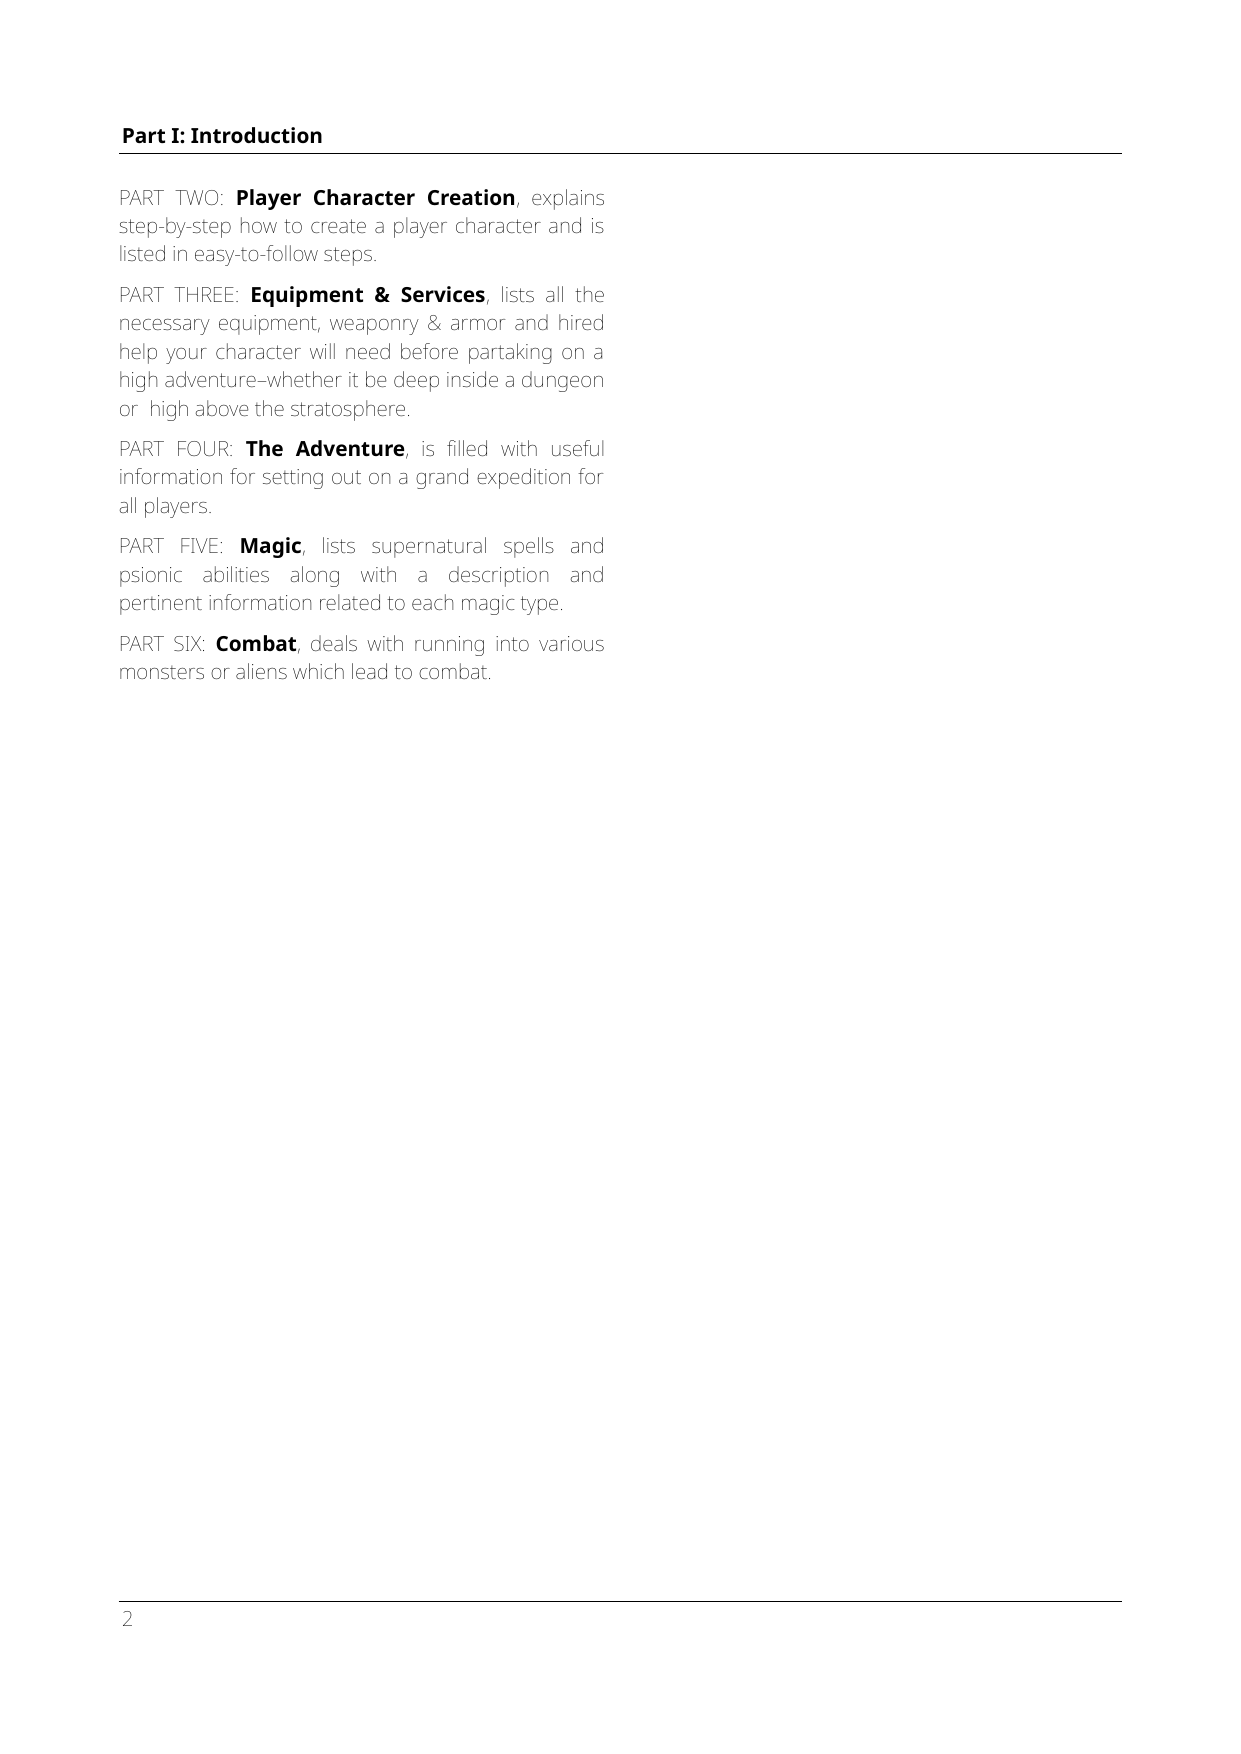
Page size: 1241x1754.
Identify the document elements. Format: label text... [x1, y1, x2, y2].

text PART SIX: Combat, deals with running into various monsters or aliens which lead to combat. [118, 629, 605, 686]
text PART THREE: Equipment & Services, lists all the necessary equipment, weaponry & armor and hired help your character will need before partaking on a high adventure–whether it be deep inside a dungeon or high above the stratosphere. [118, 280, 605, 422]
text PART FIVE: Magic, lists supernatural spells and psionic abilities along with a description and pertinent information related to each magic type. [118, 531, 605, 617]
text PART FOUR: The Adventure, is filled with useful information for setting out on a grand expedition for all players. [118, 434, 605, 519]
text PART TWO: Player Character Creation, explains step-by-step how to create a player character and is listed in easy-to-follow steps. [118, 183, 605, 268]
